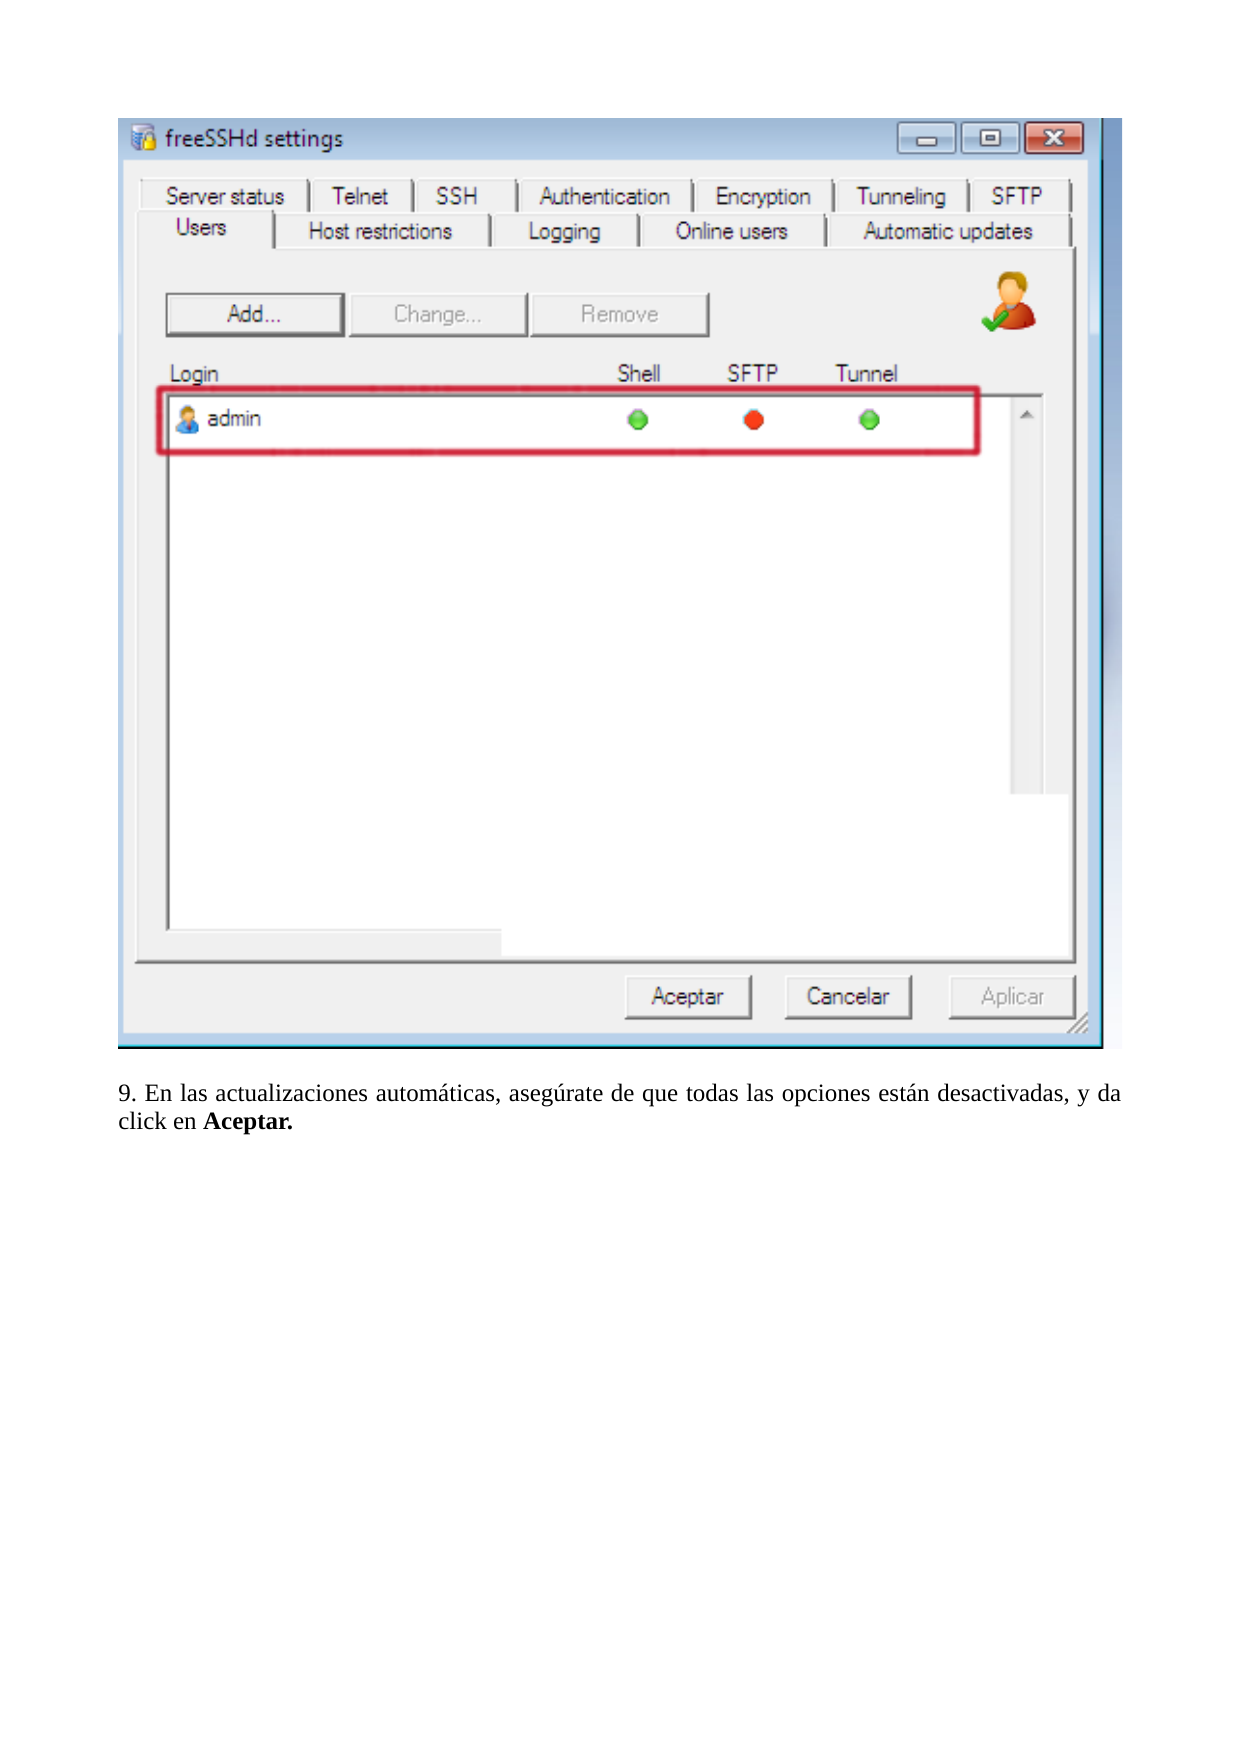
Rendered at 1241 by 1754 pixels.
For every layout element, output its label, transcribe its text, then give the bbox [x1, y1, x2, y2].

picture [118, 118, 1123, 1049]
text 9. En las actualizaciones automáticas, asegúrate de que todas las opciones están desactivadas, y da click en Aceptar. [118, 1078, 1122, 1135]
